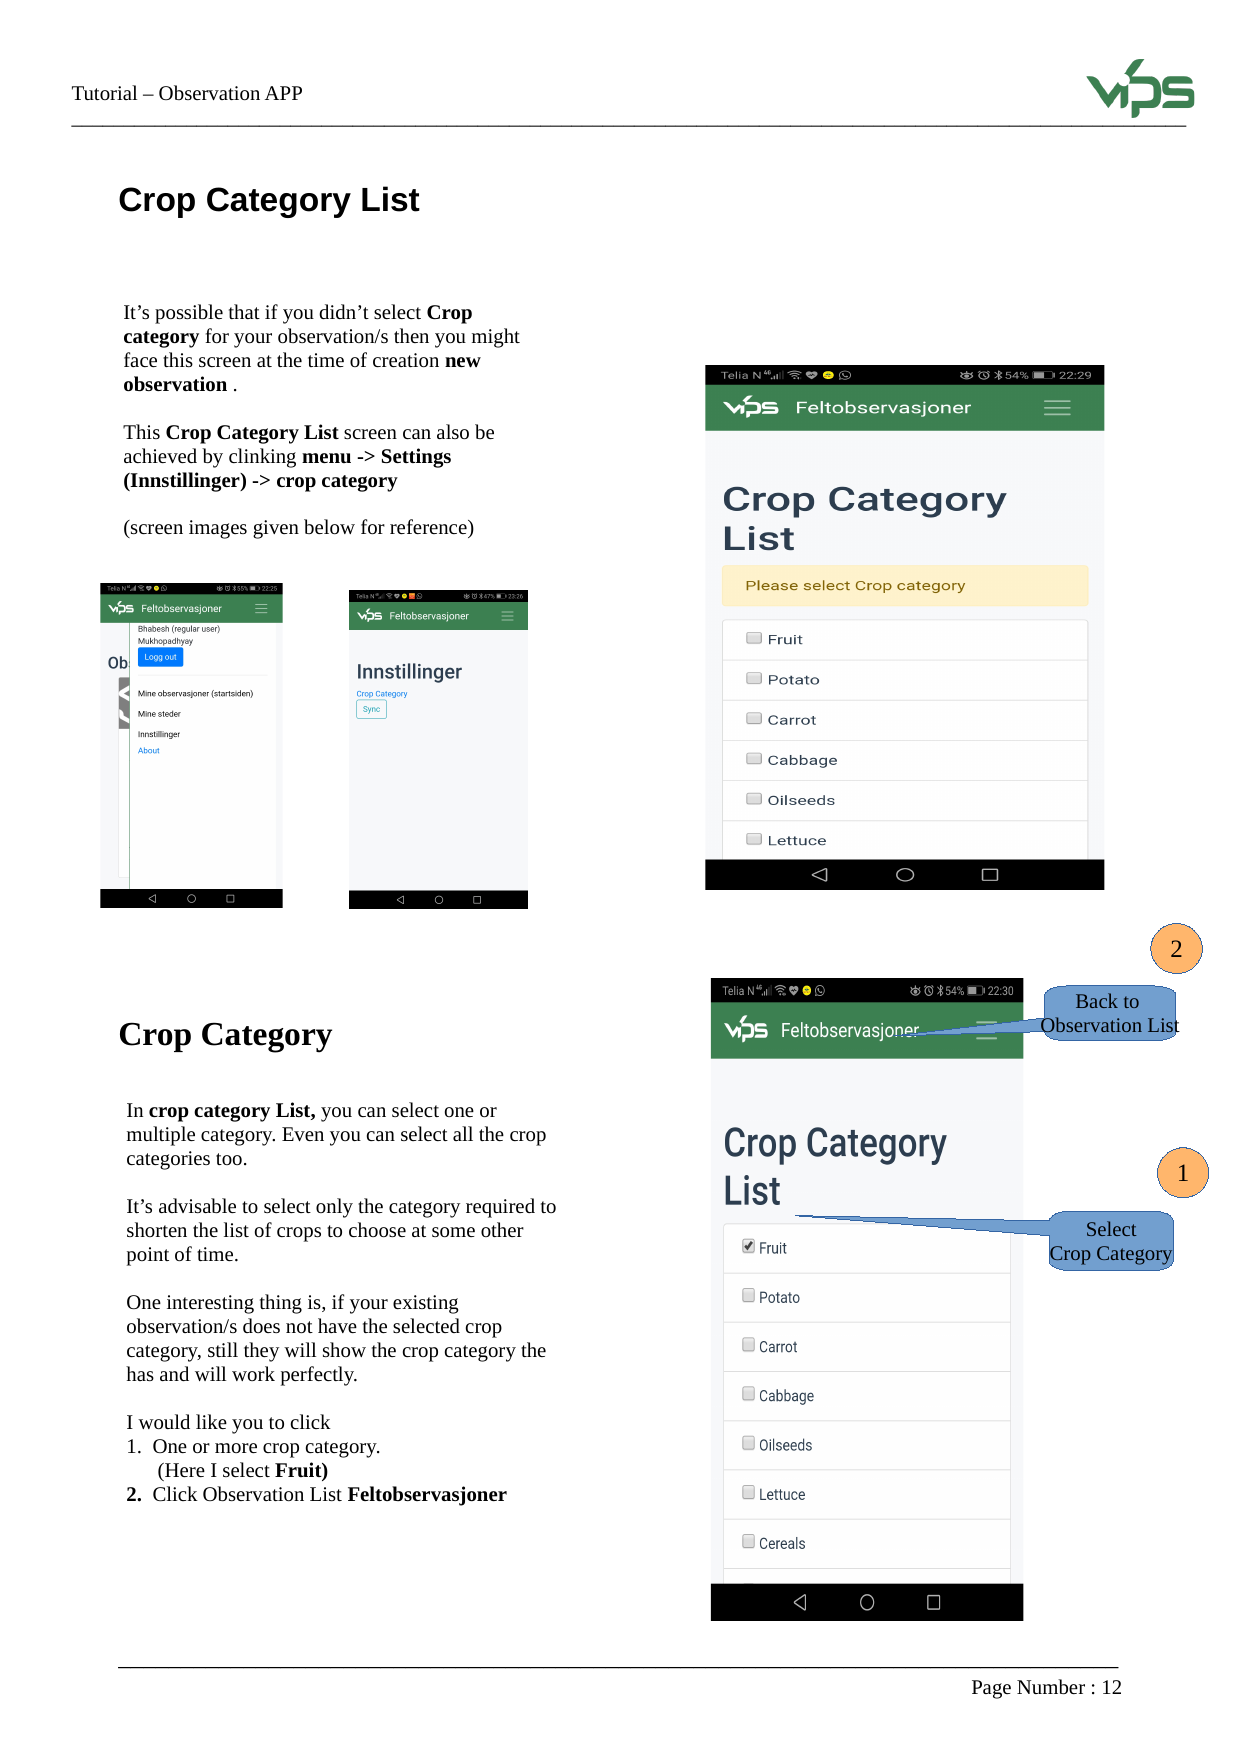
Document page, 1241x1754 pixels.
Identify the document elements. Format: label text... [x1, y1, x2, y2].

subtitle Crop Category [118, 1014, 710, 1052]
picture [710, 978, 1024, 1621]
picture [349, 590, 528, 909]
picture [1086, 59, 1195, 118]
subtitle Crop Category [1024, 1032, 1122, 1052]
picture [705, 365, 1105, 890]
picture [100, 583, 283, 908]
subtitle Crop Category List [118, 180, 1122, 219]
